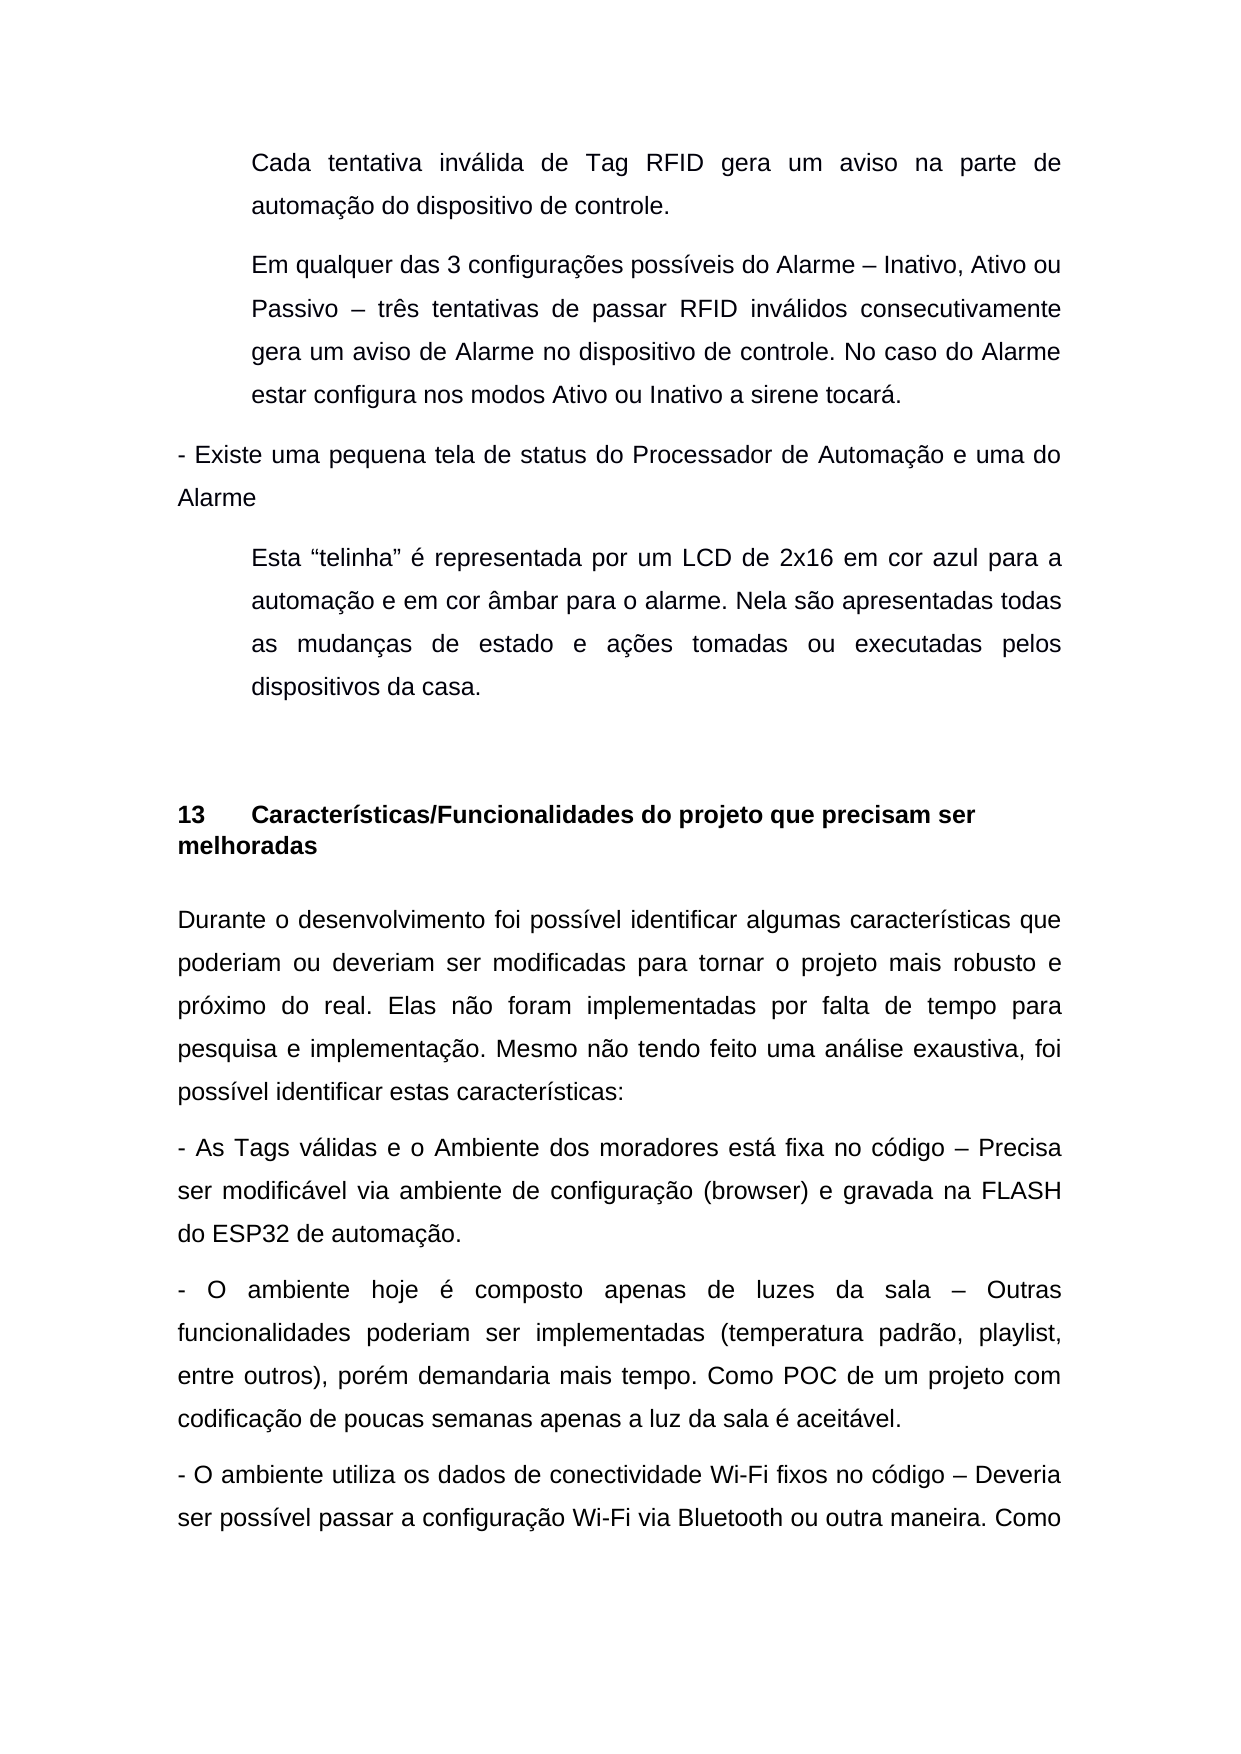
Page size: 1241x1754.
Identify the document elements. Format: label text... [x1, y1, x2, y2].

subtitle 13 Características/Funcionalidades do projeto que precisam ser melhoradas [177, 800, 1063, 860]
text Durante o desenvolvimento foi possível identificar algumas características que poderiam ou deveriam ser modificadas para tornar o projeto mais robusto e próximo do real. Elas não foram implementadas por falta de tempo para pesquisa e implementação. Mesmo não tendo feito uma análise exaustiva, foi possível identificar estas características: [177, 905, 1063, 1106]
text - O ambiente utiliza os dados de conectividade Wi-Fi fixos no código – Deveria ser possível passar a configuração Wi-Fi via Bluetooth ou outra maneira. Como [177, 1460, 1063, 1532]
text - Existe uma pequena tela de status do Processador de Automação e uma do Alarme [177, 440, 1063, 512]
text Em qualquer das 3 configurações possíveis do Alarme – Inativo, Ativo ou Passivo – três tentativas de passar RFID inválidos consecutivamente gera um aviso de Alarme no dispositivo de controle. No caso do Alarme estar configura nos modos Ativo ou Inativo a sirene tocará. [251, 251, 1063, 409]
text - As Tags válidas e o Ambiente dos moradores está fixa no código – Precisa ser modificável via ambiente de configuração (browser) e gravada na FLASH do ESP32 de automação. [177, 1133, 1063, 1248]
text Esta “telinha” é representada por um LCD de 2x16 em cor azul para a automação e em cor âmbar para o alarme. Nela são apresentadas todas as mudanças de estado e ações tomadas ou executadas pelos dispositivos da casa. [251, 543, 1063, 701]
text - O ambiente hoje é composto apenas de luzes da sala – Outras funcionalidades poderiam ser implementadas (temperatura padrão, playlist, entre outros), porém demandaria mais tempo. Como POC de um projeto com codificação de poucas semanas apenas a luz da sala é aceitável. [177, 1275, 1063, 1433]
text Cada tentativa inválida de Tag RFID gera um aviso na parte de automação do dispositivo de controle. [251, 148, 1063, 219]
